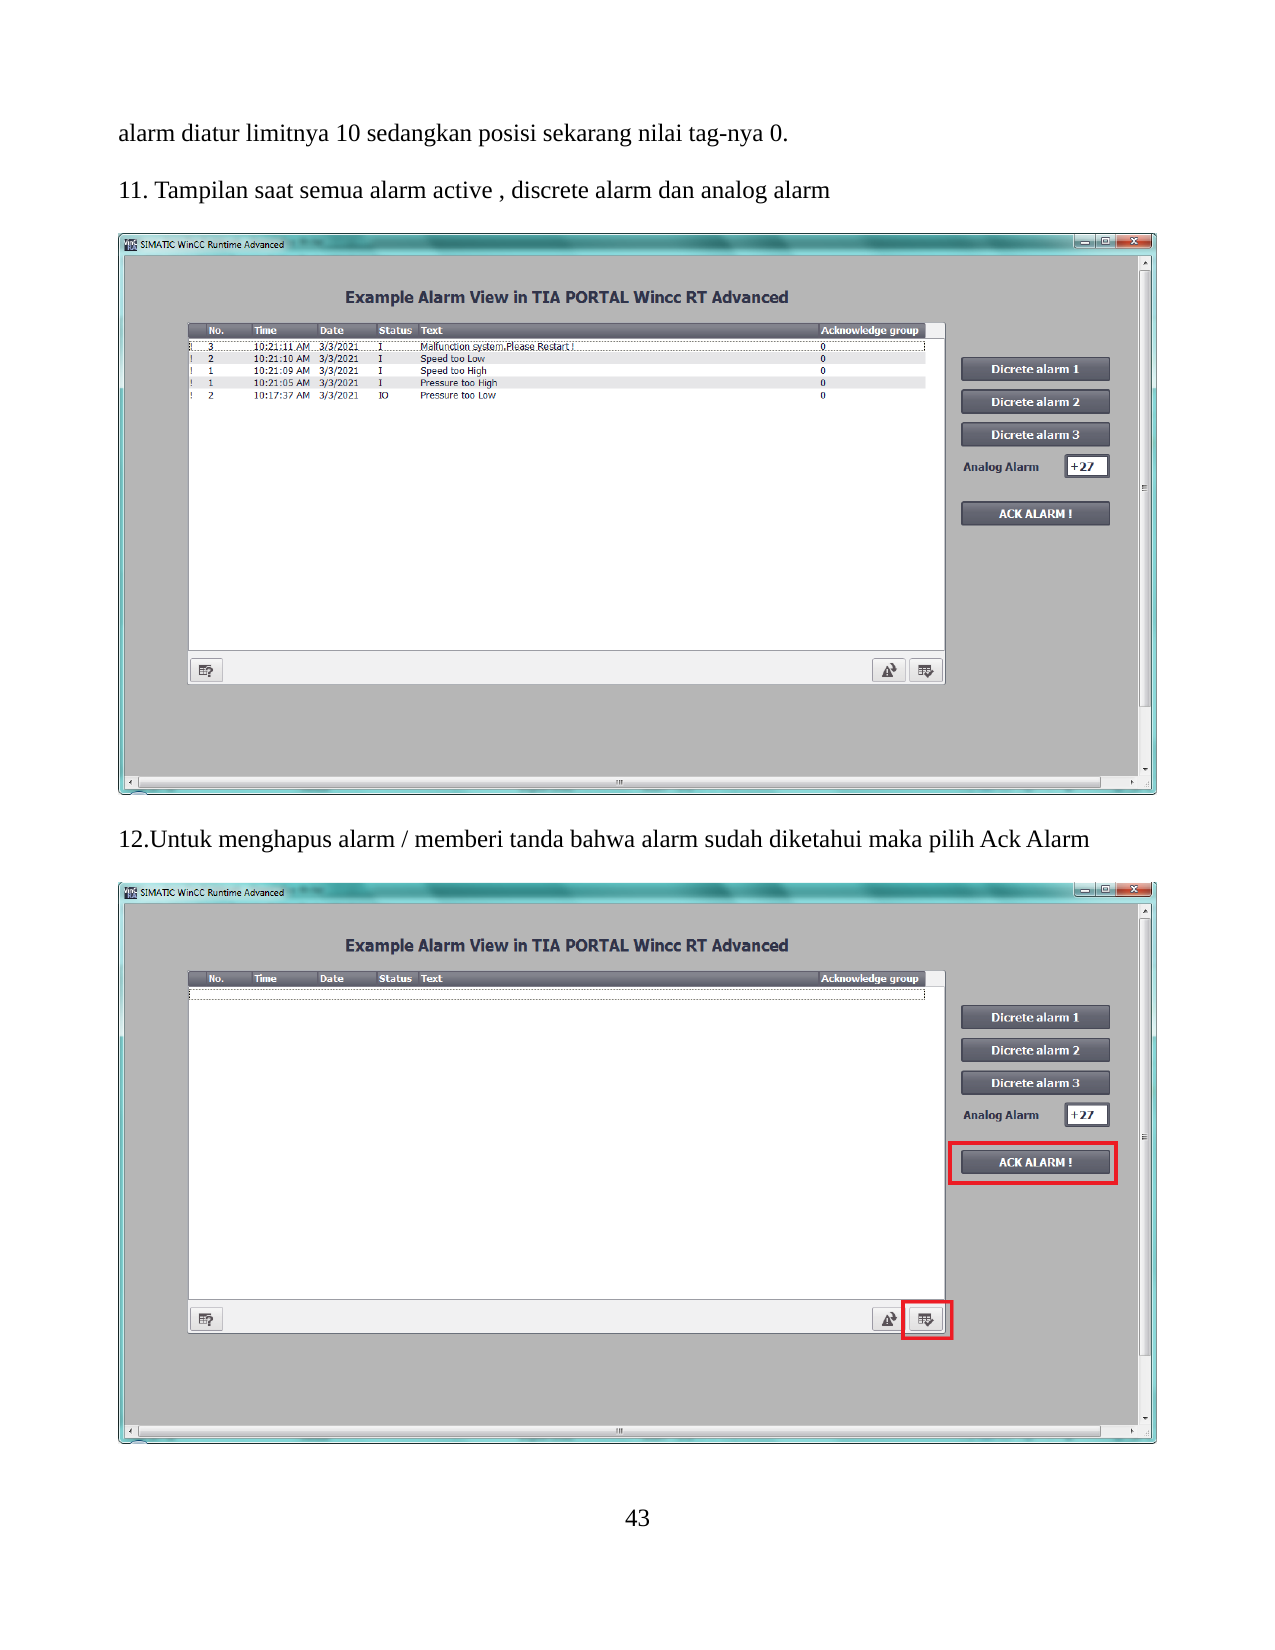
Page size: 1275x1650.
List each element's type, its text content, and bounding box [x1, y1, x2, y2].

text 12.Untuk menghapus alarm / memberi tanda bahwa alarm sudah diketahui maka pilih Ack Alarm [118, 824, 1157, 853]
text 11. Tampilan saat semua alarm active , discrete alarm dan analog alarm [118, 176, 1157, 204]
text alarm diatur limitnya 10 sedangkan posisi sekarang nilai tag-nya 0. [118, 118, 1157, 147]
picture [118, 233, 1157, 796]
picture [118, 882, 1157, 1445]
